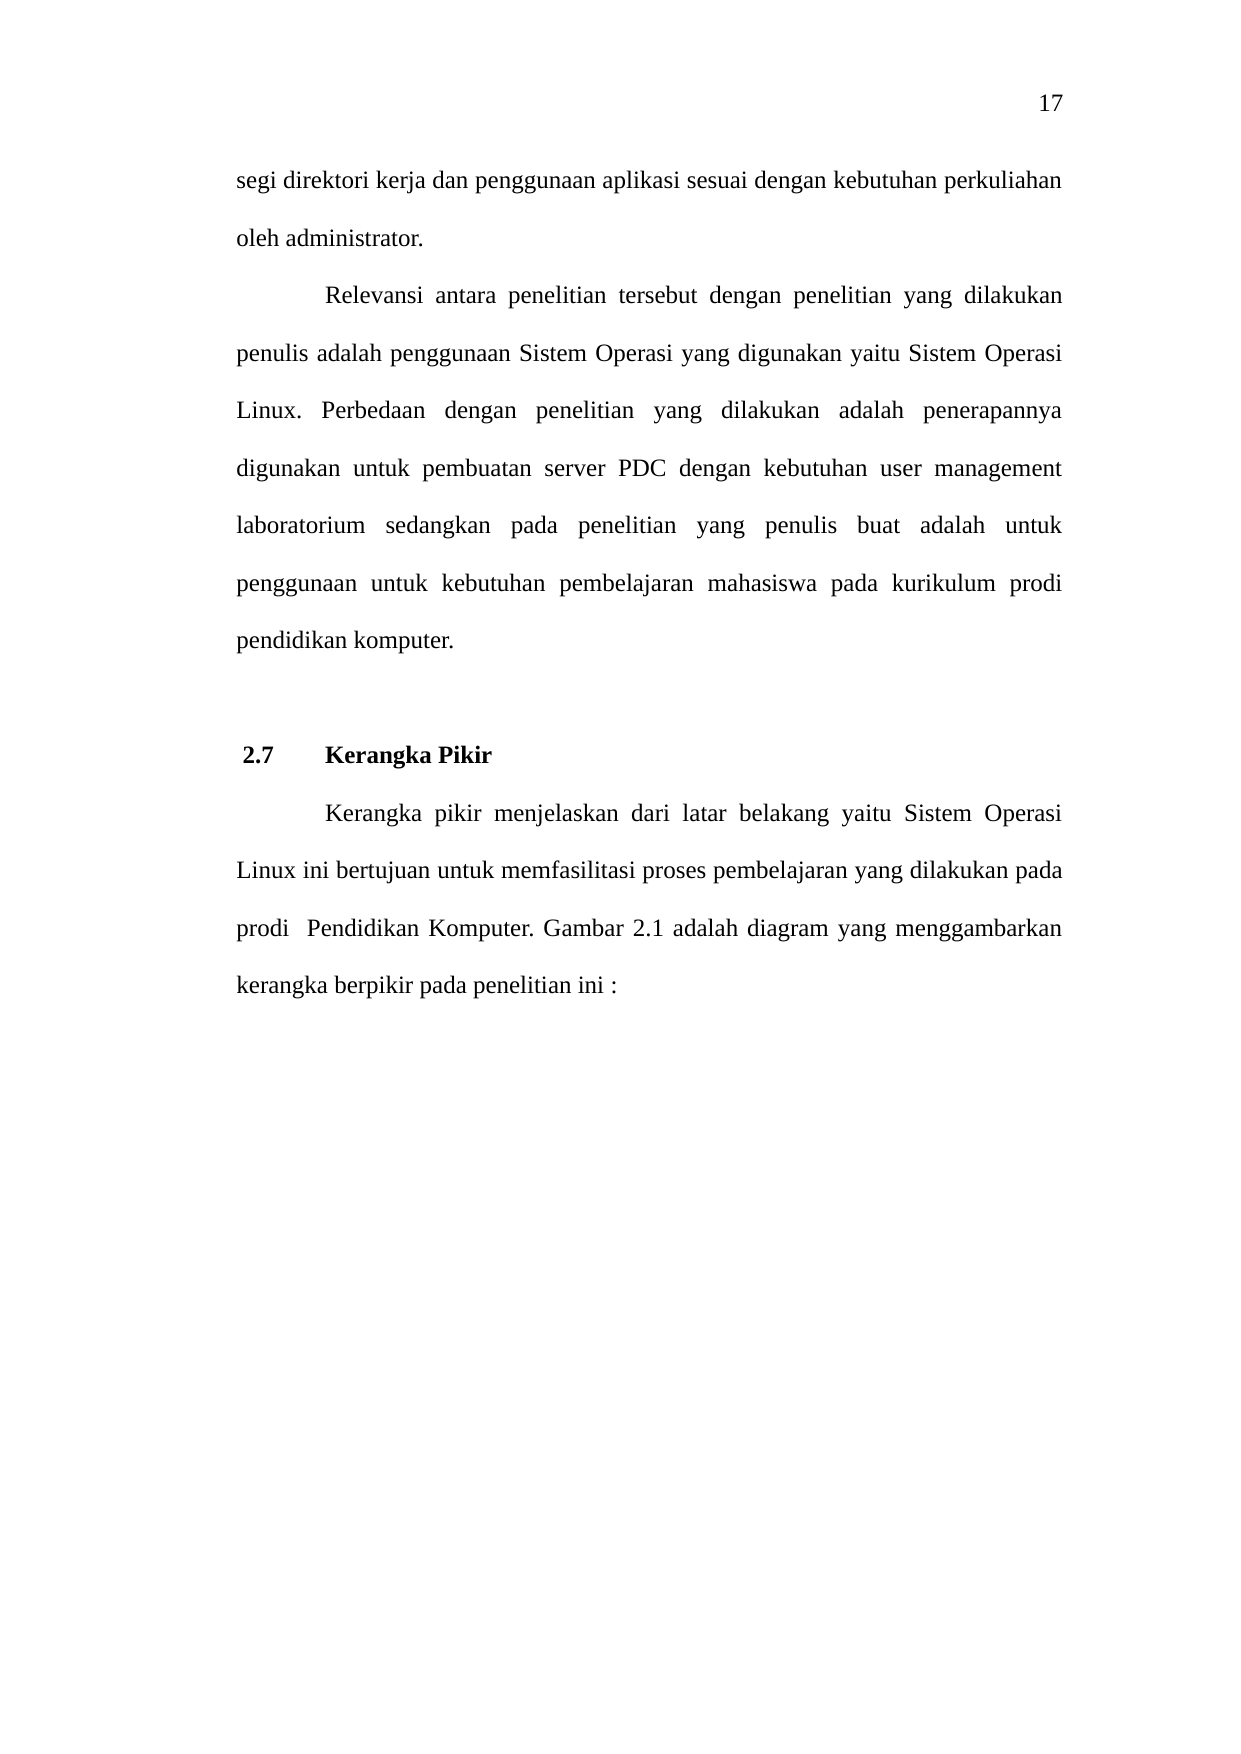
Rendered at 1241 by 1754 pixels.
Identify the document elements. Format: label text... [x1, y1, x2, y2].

text segi direktori kerja dan penggunaan aplikasi sesuai dengan kebutuhan perkuliahan oleh administrator. [236, 165, 1063, 252]
text Kerangka pikir menjelaskan dari latar belakang yaitu Sistem Operasi Linux ini bertujuan untuk memfasilitasi proses pembelajaran yang dilakukan pada prodi Pendidikan Komputer. Gambar 2.1 adalah diagram yang menggambarkan kerangka berpikir pada penelitian ini : [236, 798, 1063, 999]
text Relevansi antara penelitian tersebut dengan penelitian yang dilakukan penulis adalah penggunaan Sistem Operasi yang digunakan yaitu Sistem Operasi Linux. Perbedaan dengan penelitian yang dilakukan adalah penerapannya digunakan untuk pembuatan server PDC dengan kebutuhan user management laboratorium sedangkan pada penelitian yang penulis buat adalah untuk penggunaan untuk kebutuhan pembelajaran mahasiswa pada kurikulum prodi pendidikan komputer. [236, 280, 1063, 654]
subtitle Kerangka Pikir [236, 740, 1063, 769]
